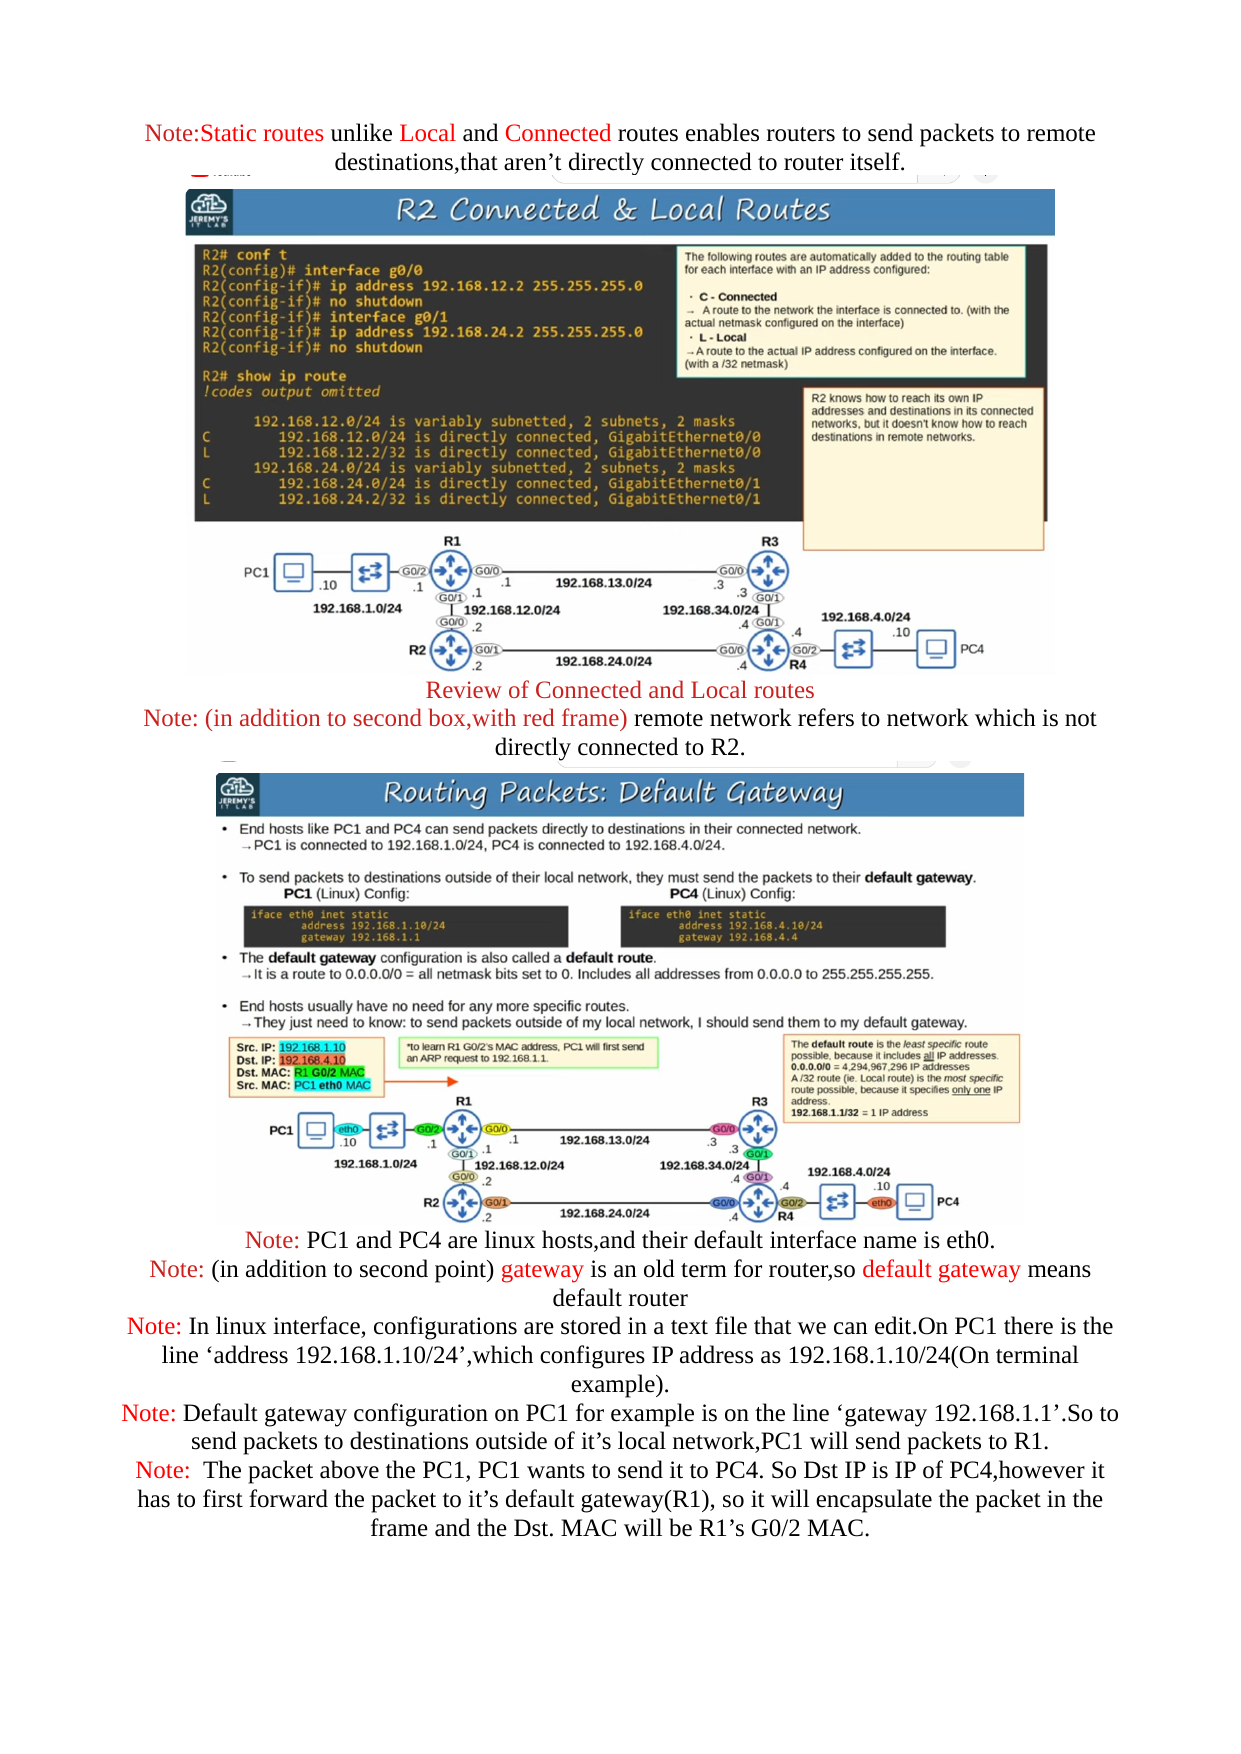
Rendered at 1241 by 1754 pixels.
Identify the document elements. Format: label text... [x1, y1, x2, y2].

text Note: In linux interface, configurations are stored in a text file that we can edit.On PC1 there is the line ‘address 192.168.1.10/24’,which configures IP address as 192.168.1.10/24(On terminal example). [118, 1311, 1122, 1398]
text Note: Default gateway configuration on PC1 for example is on the line ‘gateway 192.168.1.1’.So to send packets to destinations outside of it’s local network,PC1 will send packets to R1. [118, 1398, 1122, 1455]
text Review of Connected and Local routes Note: (in addition to second box,with red frame) remote network refers to network which is not directly connected to R2. [118, 176, 1122, 761]
text Note:Static routes unlike Local and Connected routes enables routers to send packets to remote destinations,that aren’t directly connected to router itself. [118, 118, 1122, 176]
text Note: (in addition to second point) gateway is an old term for router,so default gateway means default router [118, 1254, 1122, 1311]
text Note: PC1 and PC4 are linux hosts,and their default interface name is eth0. [118, 761, 1122, 1254]
text Note: The packet above the PC1, PC1 wants to send it to PC4. So Dst IP is IP of PC4,however it has to first forward the packet to it’s default gateway(R1), so it will encapsulate the packet in the frame and the Dst. MAC will be R1’s G0/2 MAC. [118, 1455, 1122, 1541]
picture [185, 175, 1055, 675]
picture [216, 761, 1025, 1226]
